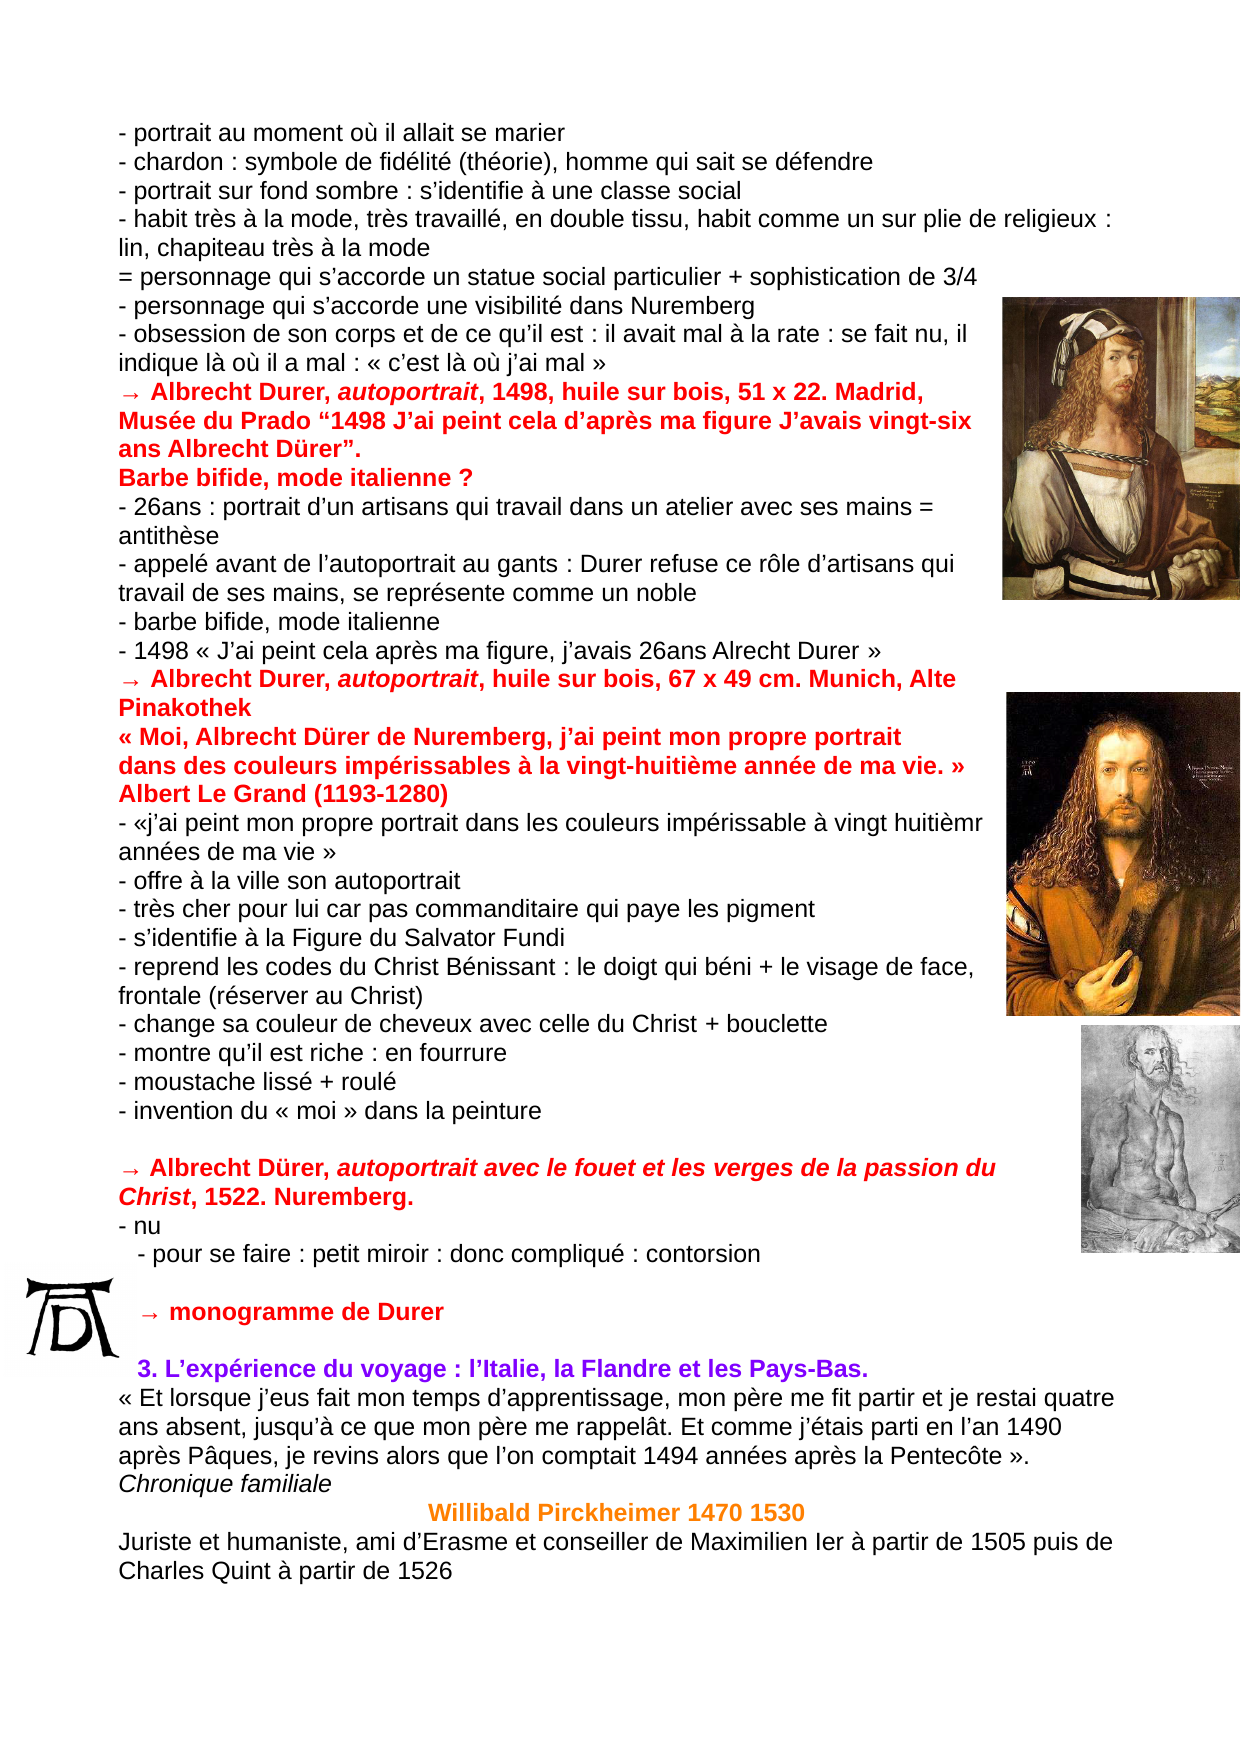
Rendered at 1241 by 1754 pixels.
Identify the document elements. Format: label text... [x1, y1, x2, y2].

text - chardon : symbole de fidélité (théorie), homme qui sait se défendre [118, 147, 1122, 176]
text « Et lorsque j’eus fait mon temps d’apprentissage, mon père me fit partir et je restai quatre ans absent, jusqu’à ce que mon père me rappelât. Et comme j’étais parti en l’an 1490 après Pâques, je revins alors que l’on comptait 1494 années après la Pentecôte ». [118, 1383, 1122, 1469]
text - obsession de son corps et de ce qu’il est : il avait mal à la rate : se fait nu, il indique là où il a mal : « c’est là où j’ai mal » [118, 319, 1002, 377]
text Barbe bifide, mode italienne ? [118, 463, 1002, 492]
text - pour se faire : petit miroir : donc compliqué : contorsion [118, 1239, 1122, 1268]
text - personnage qui s’accorde une visibilité dans Nuremberg [118, 291, 1122, 319]
text Albert Le Grand (1193-1280) [118, 779, 1006, 808]
text - portrait au moment où il allait se marier [118, 118, 1122, 147]
text Juriste et humaniste, ami d’Erasme et conseiller de Maximilien Ier à partir de 1505 puis de Charles Quint à partir de 1526 [118, 1527, 1122, 1584]
text = personnage qui s’accorde un statue social particulier + sophistication de 3/4 [118, 262, 1122, 291]
text - «j’ai peint mon propre portrait dans les couleurs impérissable à vingt huitièmr années de ma vie » [118, 808, 1006, 866]
text → Albrecht Durer, autoportrait, huile sur bois, 67 x 49 cm. Munich, Alte Pinakothek [118, 664, 1122, 722]
text - portrait sur fond sombre : s’identifie à une classe social [118, 176, 1122, 204]
text - 1498 « J’ai peint cela après ma figure, j’avais 26ans Alrecht Durer » [118, 636, 1122, 664]
text dans des couleurs impérissables à la vingt-huitième année de ma vie. » [118, 751, 1006, 779]
text 3. L’expérience du voyage : l’Italie, la Flandre et les Pays-Bas. [118, 1354, 1122, 1383]
picture [1006, 692, 1241, 1016]
text - appelé avant de l’autoportrait au gants : Durer refuse ce rôle d’artisans qui travail de ses mains, se représente comme un noble [118, 549, 1122, 607]
text - reprend les codes du Christ Bénissant : le doigt qui béni + le visage de face, frontale (réserver au Christ) [118, 952, 1006, 1009]
text - moustache lissé + roulé [118, 1067, 1081, 1096]
text - très cher pour lui car pas commanditaire qui paye les pigment [118, 894, 1006, 923]
picture [1002, 297, 1240, 600]
text - nu [118, 1211, 1081, 1239]
text « Moi, Albrecht Dürer de Nuremberg, j’ai peint mon propre portrait [118, 722, 1006, 751]
text → Albrecht Dürer, autoportrait avec le fouet et les verges de la passion du Christ, 1522. Nuremberg. [118, 1153, 1081, 1211]
text - 26ans : portrait d’un artisans qui travail dans un atelier avec ses mains = antithèse [118, 492, 1002, 549]
text - invention du « moi » dans la peinture [118, 1096, 1081, 1124]
text Willibald Pirckheimer 1470 1530 [118, 1498, 1122, 1527]
text - habit très à la mode, très travaillé, en double tissu, habit comme un sur plie de religieux : lin, chapiteau très à la mode [118, 204, 1122, 262]
picture [1081, 1025, 1240, 1253]
picture [3, 1262, 137, 1377]
text - barbe bifide, mode italienne [118, 607, 1122, 636]
text Chronique familiale [118, 1469, 1122, 1498]
text - s’identifie à la Figure du Salvator Fundi [118, 923, 1006, 952]
text → monogramme de Durer [137, 1297, 1122, 1326]
text - change sa couleur de cheveux avec celle du Christ + bouclette [118, 1009, 1122, 1038]
text - montre qu’il est riche : en fourrure [118, 1038, 1081, 1067]
text - offre à la ville son autoportrait [118, 866, 1006, 894]
text → Albrecht Durer, autoportrait, 1498, huile sur bois, 51 x 22. Madrid, Musée du Prado “1498 J’ai peint cela d’après ma figure J’avais vingt-six ans Albrecht Dürer”. [118, 377, 1002, 463]
